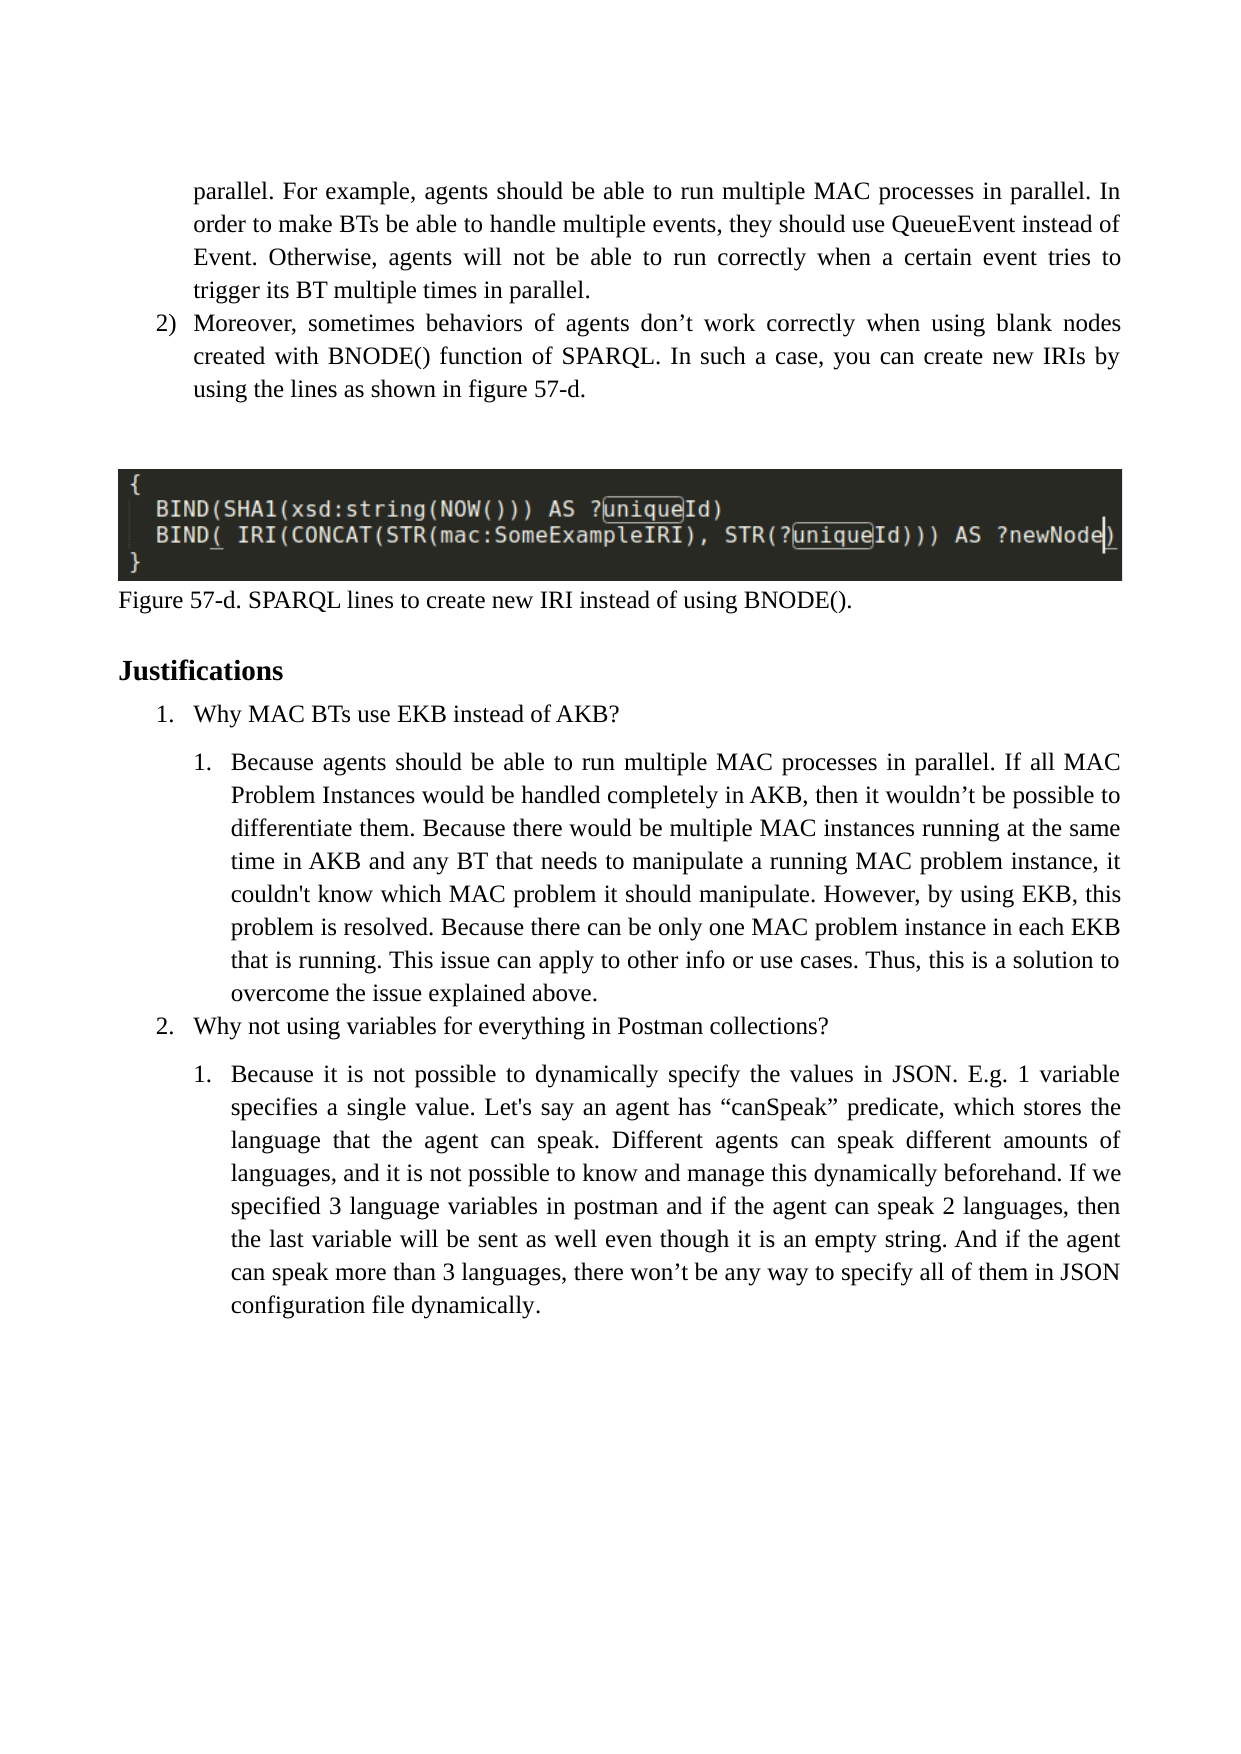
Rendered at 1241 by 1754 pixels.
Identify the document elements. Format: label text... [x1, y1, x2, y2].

text Figure 57-d. SPARQL lines to create new IRI instead of using BNODE(). [118, 581, 1122, 614]
list Because it is not possible to dynamically specify the values in JSON. E.g. 1 variable specifies a single value. Let's say an agent has “canSpeak” predicate, which stores the language that the agent can speak. Different agents can speak different amounts of languages, and it is not possible to know and manage this dynamically beforehand. If we specified 3 language variables in postman and if the agent can speak 2 languages, then the last variable will be sent as well even though it is an empty string. And if the agent can speak more than 3 languages, there won’t be any way to specify all of them in JSON configuration file dynamically. [193, 1059, 1122, 1319]
list Why MAC BTs use EKB instead of AKB? [156, 699, 1122, 728]
list Because agents should be able to run multiple MAC processes in parallel. If all MAC Problem Instances would be handled completely in AKB, then it wouldn’t be possible to differentiate them. Because there would be multiple MAC instances running at the same time in AKB and any BT that needs to manipulate a running MAC problem instance, it couldn't know which MAC problem it should manipulate. However, by using EKB, this problem is resolved. Because there can be only one MAC problem instance in each EKB that is running. This issue can apply to other info or use cases. Thus, this is a solution to overcome the issue explained above. [193, 747, 1122, 1007]
list parallel. For example, agents should be able to run multiple MAC processes in parallel. In order to make BTs be able to handle multiple events, they should use QueueEvent instead of Event. Otherwise, agents will not be able to run correctly when a certain event tries to trigger its BT multiple times in parallel. [156, 176, 1122, 304]
list Moreover, sometimes behaviors of agents don’t work correctly when using blank nodes created with BNODE() function of SPARQL. In such a case, you can create new IRIs by using the lines as shown in figure 57-d. [156, 308, 1122, 403]
list Why not using variables for everything in Postman collections? [156, 1011, 1122, 1040]
subtitle Justifications [118, 653, 1122, 687]
picture [118, 469, 1123, 581]
